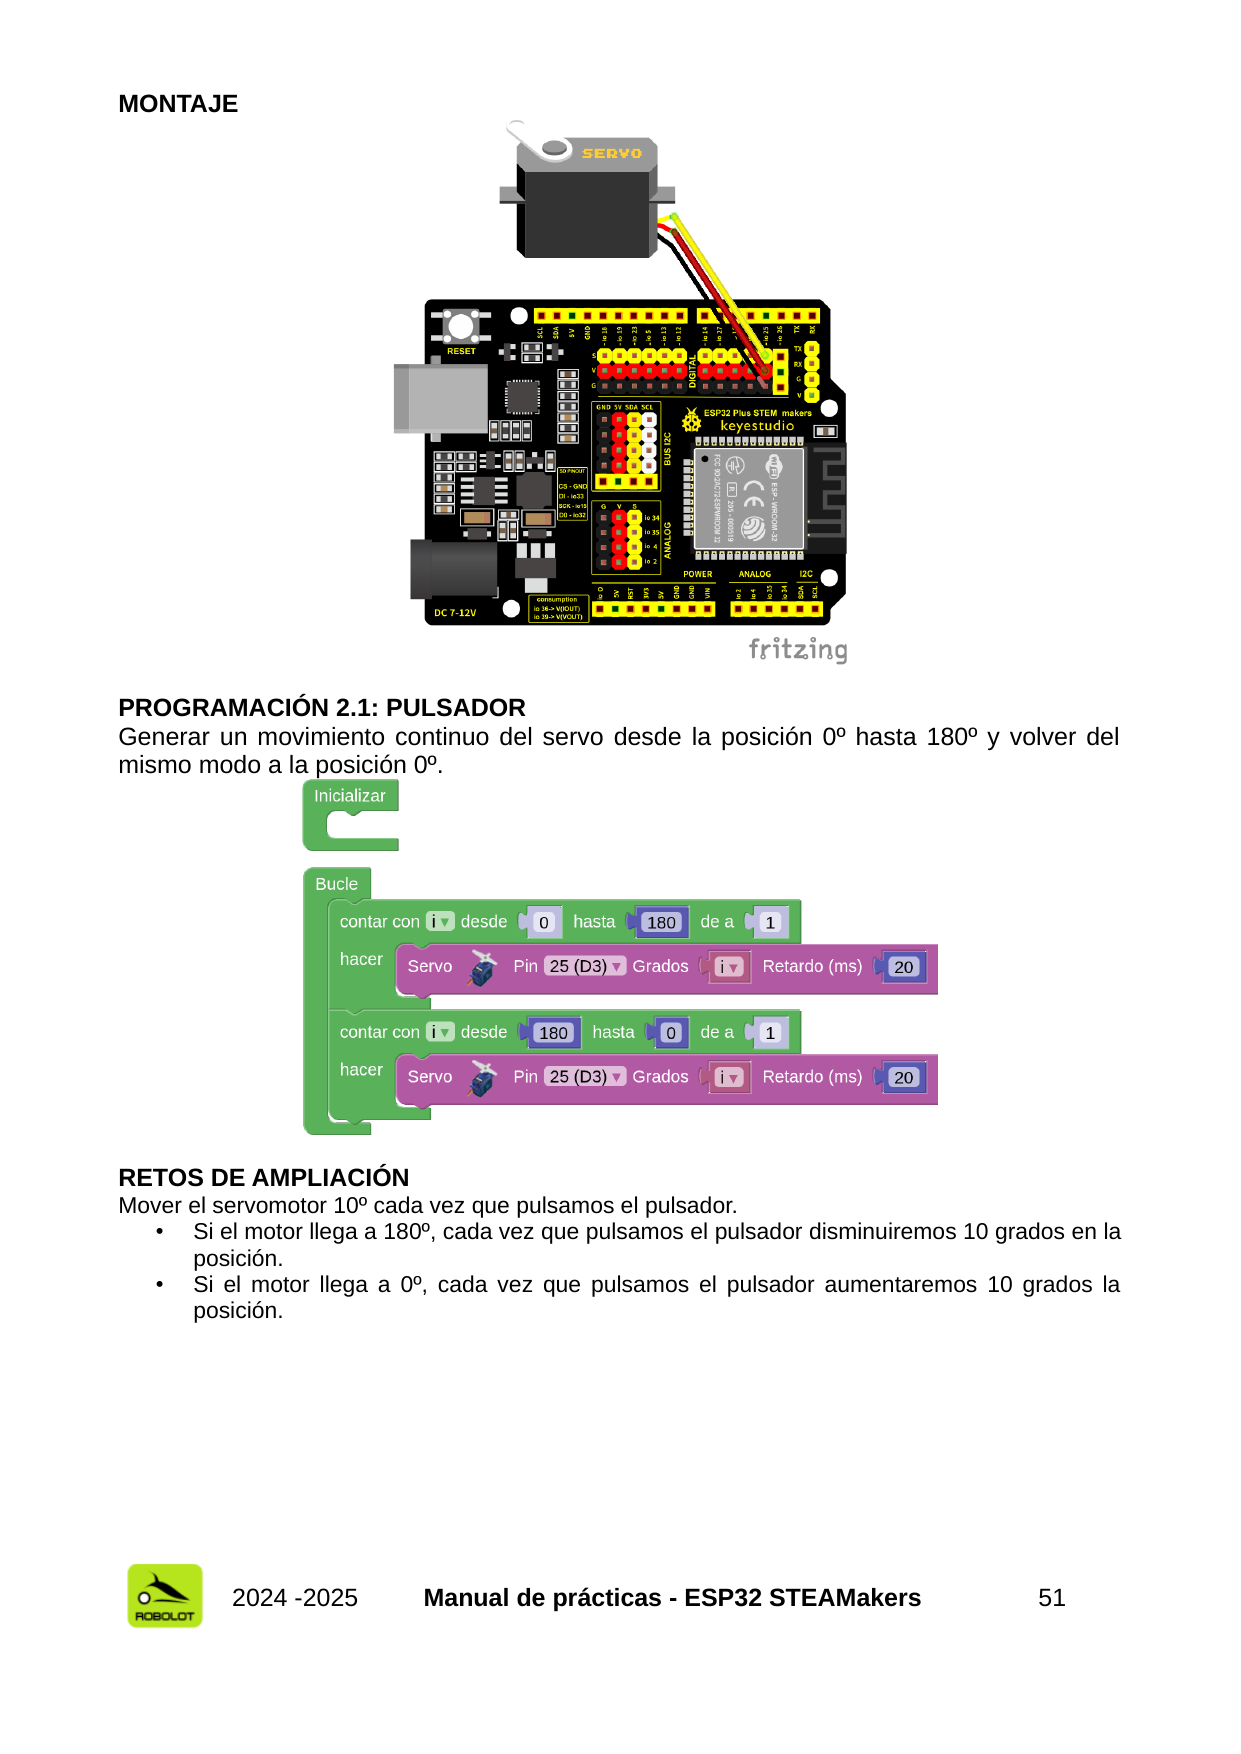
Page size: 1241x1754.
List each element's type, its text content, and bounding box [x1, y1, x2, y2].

picture [393, 117, 847, 665]
picture [302, 779, 938, 1135]
picture [126, 1563, 205, 1631]
text PROGRAMACIÓN 2.1: PULSADOR [118, 693, 1122, 722]
text RETOS DE AMPLIACIÓN [118, 1163, 1122, 1192]
text MONTAJE [118, 88, 1122, 117]
text Mover el servomotor 10º cada vez que pulsamos el pulsador. [118, 1192, 1122, 1218]
list Si el motor llega a 0º, cada vez que pulsamos el pulsador aumentaremos 10 grados la posición. [156, 1271, 1122, 1324]
list Si el motor llega a 180º, cada vez que pulsamos el pulsador disminuiremos 10 grados en la posición. [156, 1218, 1122, 1271]
text Generar un movimiento continuo del servo desde la posición 0º hasta 180º y volver del mismo modo a la posición 0º. [118, 722, 1122, 779]
